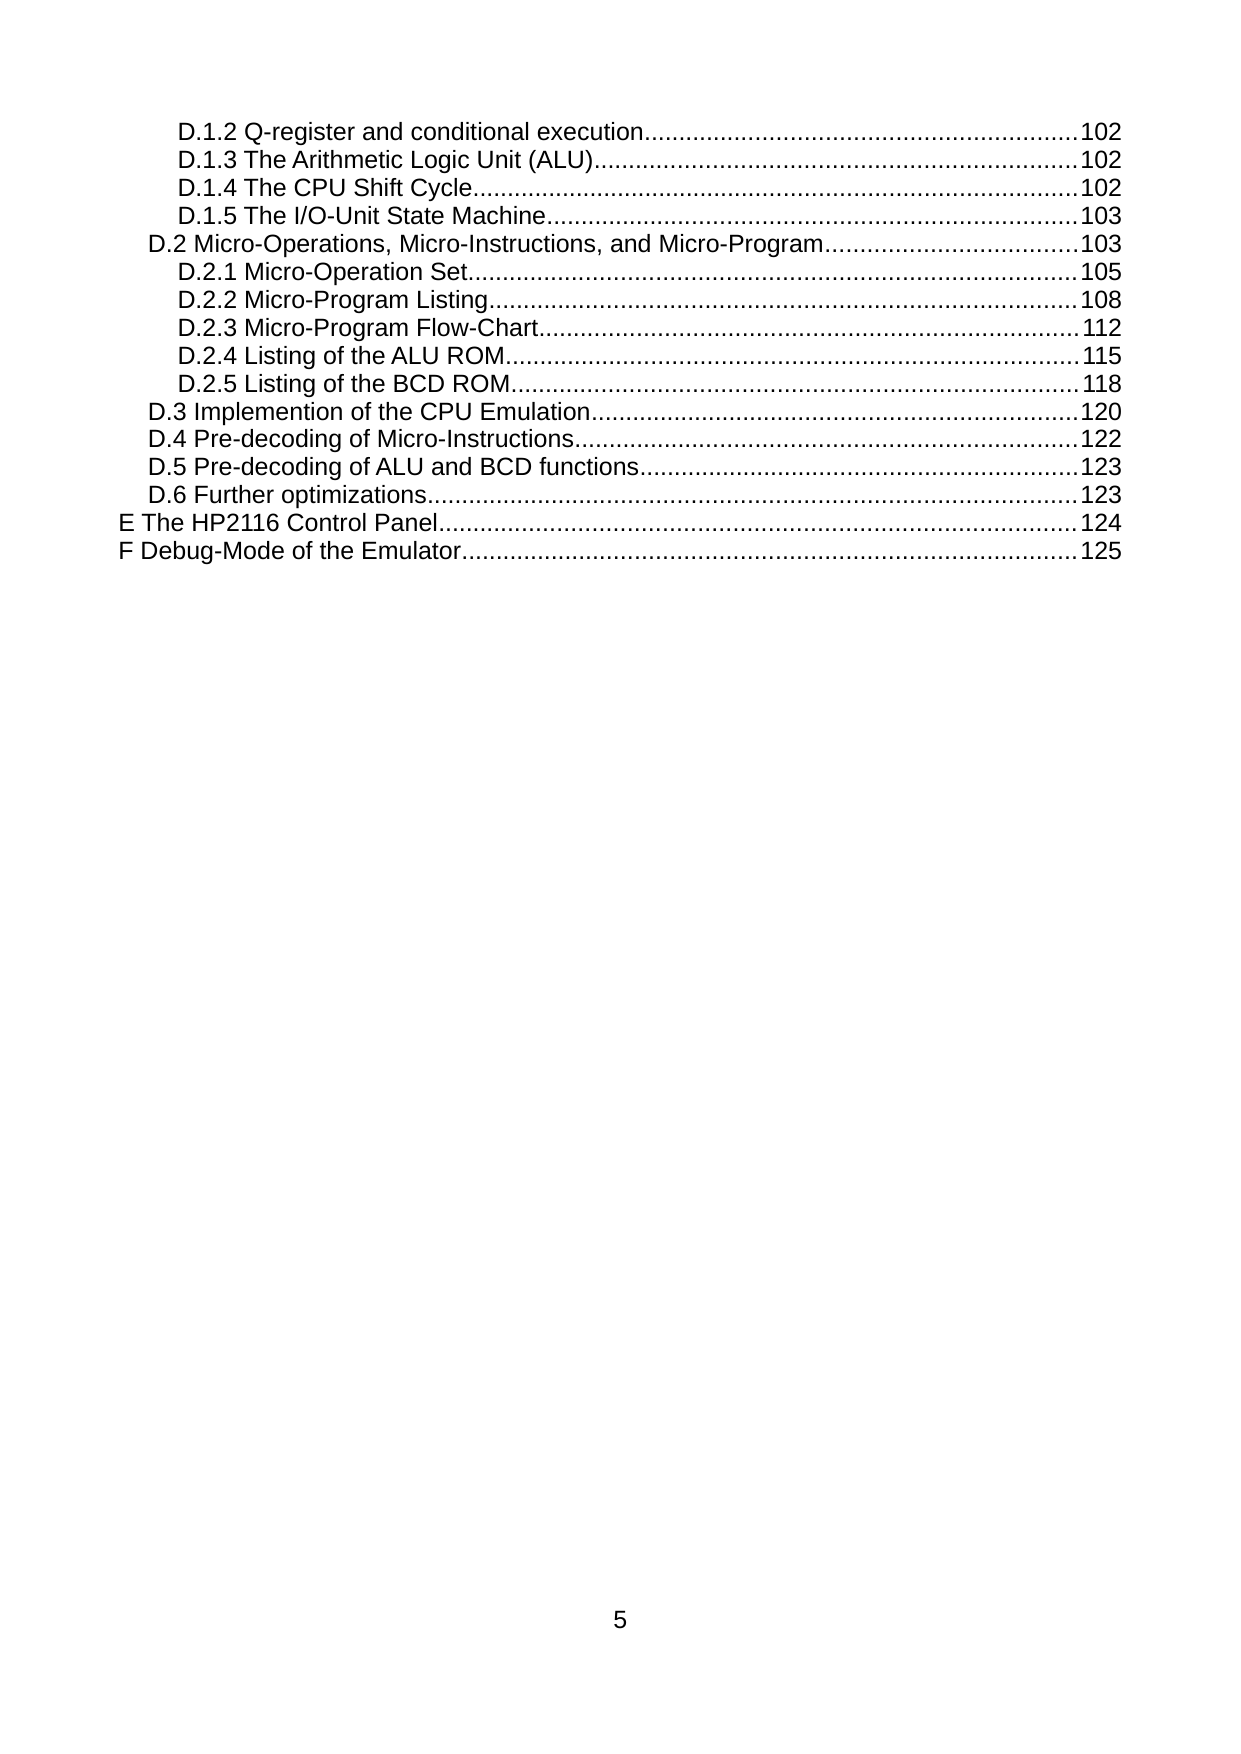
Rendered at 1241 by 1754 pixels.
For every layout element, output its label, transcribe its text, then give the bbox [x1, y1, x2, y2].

text D.6 Further optimizations 123 [148, 481, 1122, 509]
text F Debug-Mode of the Emulator 125 [118, 537, 1122, 565]
text D.2.1 Micro-Operation Set 105 [177, 258, 1122, 286]
text D.2.2 Micro-Program Listing 108 [177, 286, 1122, 313]
text D.4 Pre-decoding of Micro-Instructions 122 [148, 425, 1122, 453]
text D.1.2 Q-register and conditional execution 102 [177, 118, 1122, 146]
text D.3 Implemention of the CPU Emulation 120 [148, 397, 1122, 425]
text D.2.3 Micro-Program Flow-Chart 112 [177, 313, 1122, 341]
text D.1.4 The CPU Shift Cycle 102 [177, 174, 1122, 202]
text D.2.5 Listing of the BCD ROM 118 [177, 369, 1122, 397]
text D.5 Pre-decoding of ALU and BCD functions 123 [148, 453, 1122, 481]
text D.1.3 The Arithmetic Logic Unit (ALU) 102 [177, 146, 1122, 174]
text D.1.5 The I/O-Unit State Machine 103 [177, 202, 1122, 230]
text D.2.4 Listing of the ALU ROM 115 [177, 341, 1122, 369]
text D.2 Micro-Operations, Micro-Instructions, and Micro-Program 103 [148, 230, 1122, 258]
text E The HP2116 Control Panel 124 [118, 509, 1122, 537]
